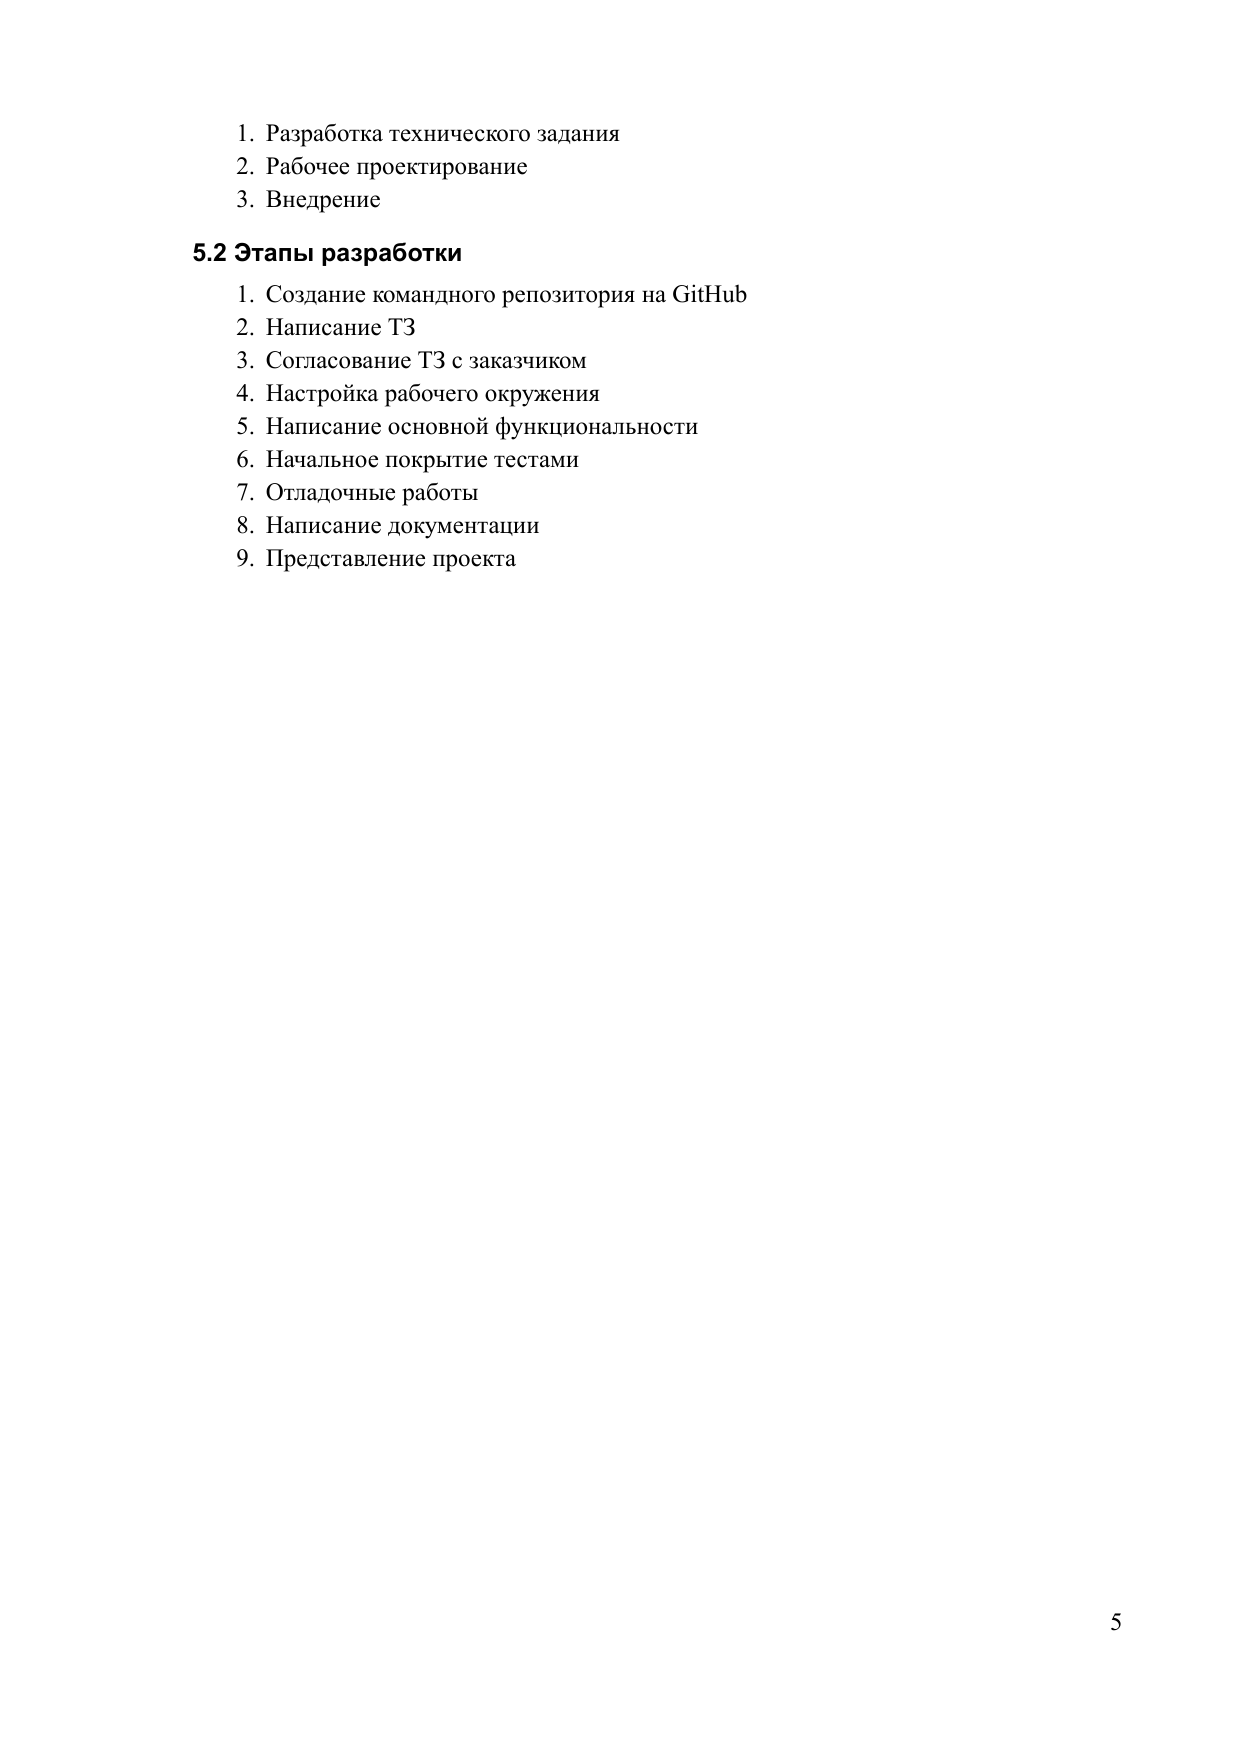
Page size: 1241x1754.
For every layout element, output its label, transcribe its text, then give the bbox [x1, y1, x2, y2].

list Написание документации [162, 510, 1122, 539]
list Написание ТЗ [162, 312, 1122, 341]
list Согласование ТЗ с заказчиком [162, 345, 1122, 374]
list Написание основной функциональности [162, 411, 1122, 440]
list Разработка технического задания [162, 118, 1122, 147]
list Представление проекта [162, 543, 1122, 572]
list Отладочные работы [162, 477, 1122, 506]
list Начальное покрытие тестами [162, 444, 1122, 473]
list Настройка рабочего окружения [162, 378, 1122, 407]
list Рабочее проектирование [162, 151, 1122, 180]
list Создание командного репозитория на GitHub [162, 279, 1122, 308]
list Внедрение [162, 184, 1122, 213]
subtitle 5.2 Этапы разработки [118, 238, 1122, 267]
